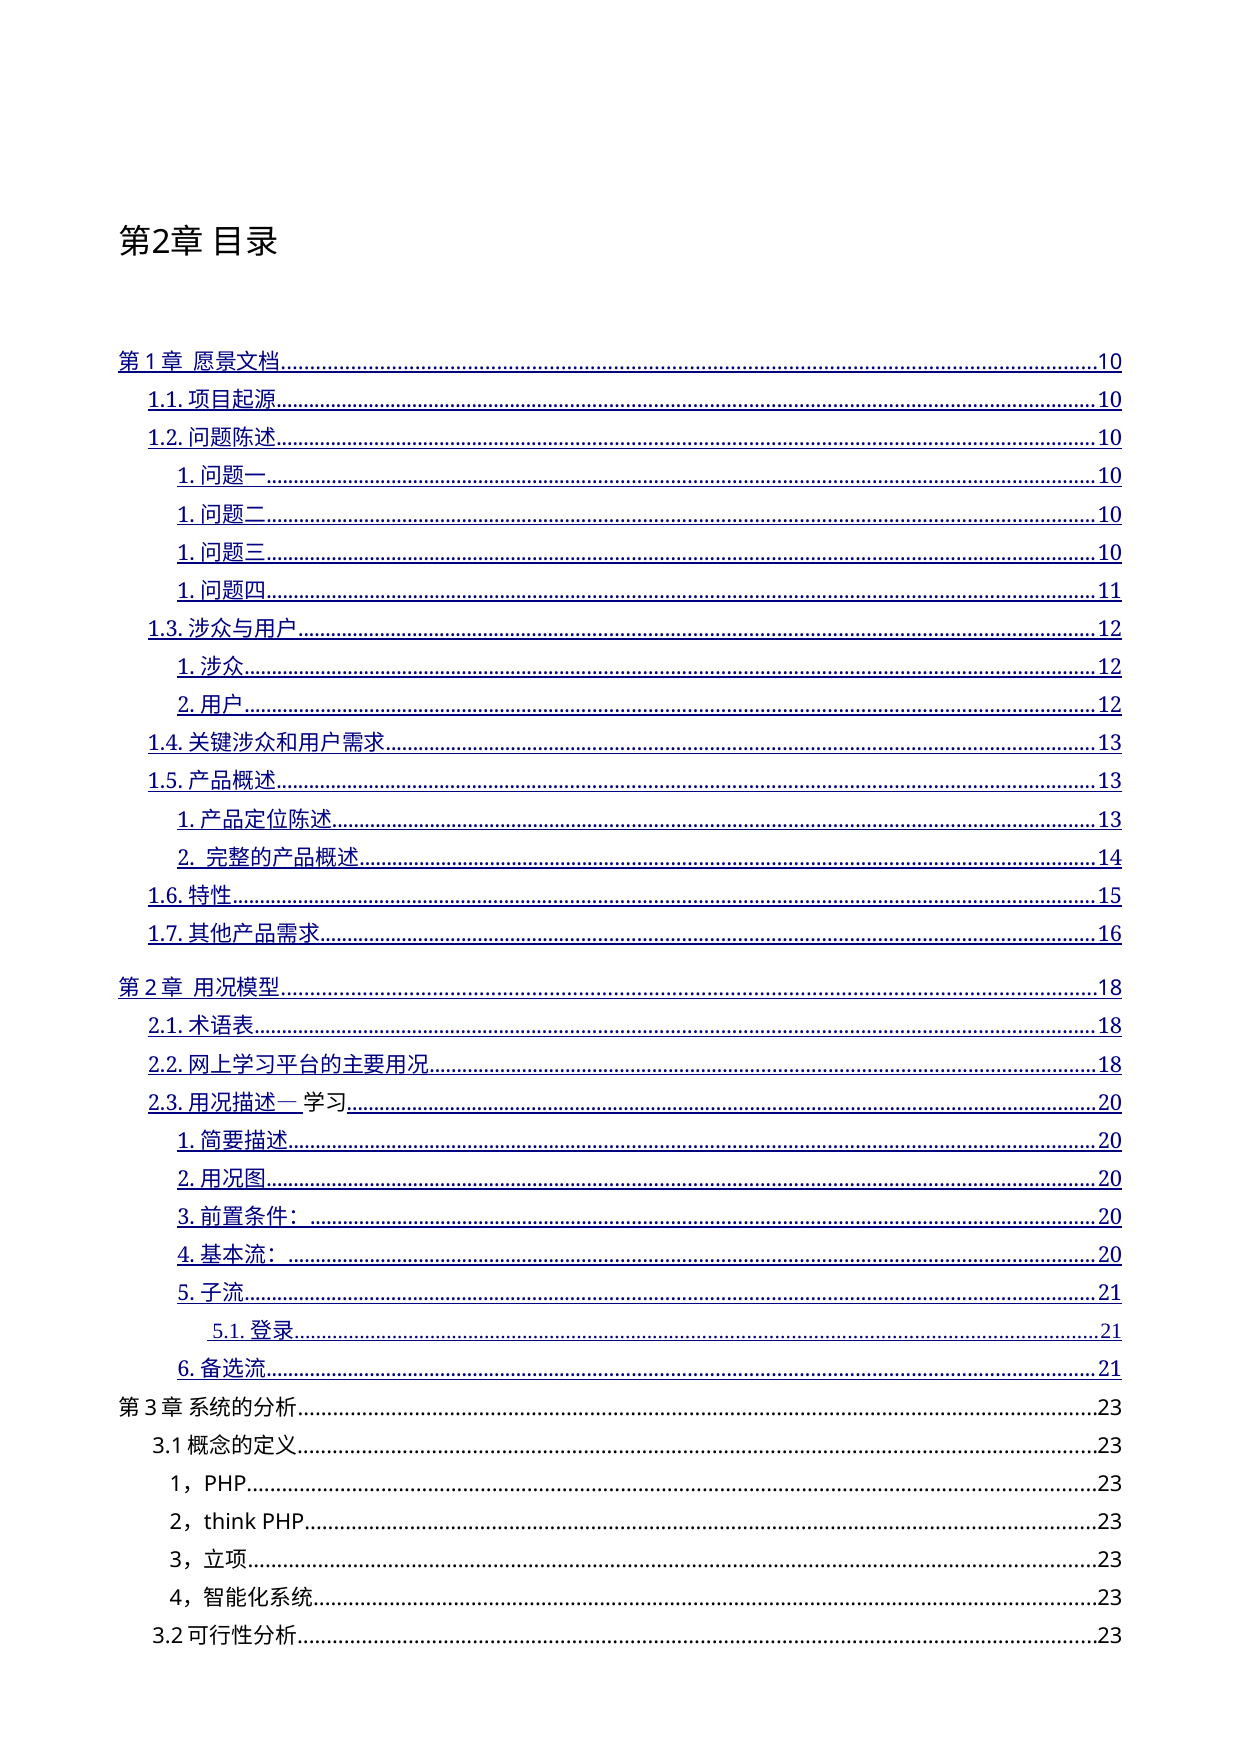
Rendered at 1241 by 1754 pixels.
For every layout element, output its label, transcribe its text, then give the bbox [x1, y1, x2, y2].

text 2.2. 网上学习平台的主要用况 18 [148, 1047, 1122, 1074]
text 2.3. 用况描述— 学习 20 [148, 1085, 1122, 1117]
text 5.1. 登录 21 [207, 1313, 1122, 1340]
text 1.7. 其他产品需求 16 [148, 916, 1122, 943]
text 1.4. 关键涉众和用户需求 13 [148, 725, 1122, 753]
text 4，智能化系统 23 [118, 1580, 1122, 1612]
text 1.2. 问题陈述 10 [148, 420, 1122, 448]
text 3，立项 23 [118, 1542, 1122, 1574]
text 3. 前置条件： 20 [177, 1199, 1122, 1226]
text 2. 用户 12 [177, 687, 1122, 714]
text 1. 问题四 11 [177, 573, 1122, 600]
text 5. 子流 21 [177, 1275, 1122, 1303]
text 2.1. 术语表 18 [148, 1008, 1122, 1036]
text 1. 涉众 12 [177, 649, 1122, 676]
text 1.3. 涉众与用户 12 [148, 611, 1122, 638]
text 1. 产品定位陈述 13 [177, 802, 1122, 829]
text 1. 问题二 10 [177, 497, 1122, 524]
text 1，PHP 23 [118, 1466, 1122, 1498]
text 第1章 愿景文档 10 [118, 344, 1122, 371]
text 3.2可行性分析 23 [118, 1618, 1122, 1650]
text 1. 简要描述 20 [177, 1123, 1122, 1150]
text 2，think PHP 23 [118, 1504, 1122, 1536]
text 2. 完整的产品概述 14 [177, 840, 1122, 867]
text 3.1概念的定义 23 [118, 1428, 1122, 1459]
text 1. 问题三 10 [177, 535, 1122, 562]
text 1.1. 项目起源 10 [148, 382, 1122, 409]
text 2. 用况图 20 [177, 1161, 1122, 1188]
text 1. 问题一 10 [177, 458, 1122, 486]
text 6. 备选流 21 [177, 1351, 1122, 1379]
text 4. 基本流： 20 [177, 1237, 1122, 1264]
text 第3章 系统的分析 23 [118, 1389, 1122, 1421]
text 1.5. 产品概述 13 [148, 763, 1122, 791]
text 第2章 用况模型 18 [118, 970, 1122, 998]
text [207, 1341, 1122, 1345]
text 1.6. 特性 15 [148, 878, 1122, 905]
subtitle 目录 [118, 215, 1122, 263]
